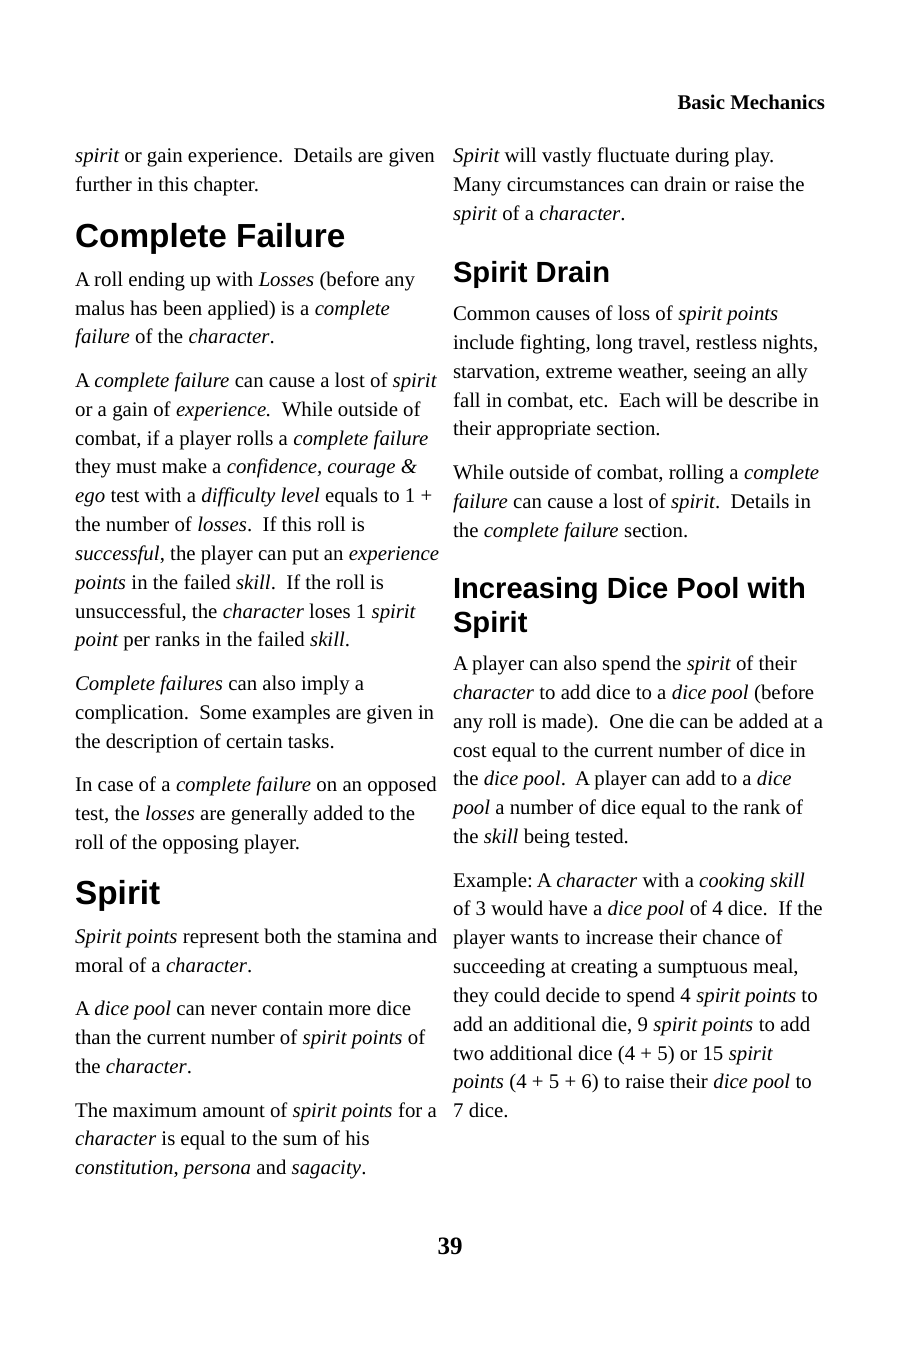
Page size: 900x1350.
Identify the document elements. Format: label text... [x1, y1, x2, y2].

text Common causes of loss of spirit points include fighting, long travel, restless nights, starvation, extreme weather, seeing an ally fall in combat, etc. Each will be describe in their appropriate section. [453, 301, 825, 440]
text Complete failures can also imply a complication. Some examples are given in the description of certain tasks. [75, 671, 447, 753]
text A player can also spend the spirit of their character to add dice to a dice pool (before any roll is made). One die can be added at a cost equal to the current number of dice in the dice pool. A player can add to a dice pool a number of dice equal to the rank of the skill being tested. [453, 651, 825, 848]
text A dice pool can never contain more dice than the current number of spirit points of the character. [75, 996, 447, 1078]
text A roll ending up with Losses (before any malus has been applied) is a complete failure of the character. [75, 267, 447, 348]
text spirit or gain experience. Details are given further in this chapter. [75, 143, 447, 196]
subtitle Spirit Drain [453, 255, 825, 288]
text A complete failure can cause a lost of spirit or a gain of experience. While outside of combat, if a player rolls a complete failure they must make a confidence, courage & ego test with a difficulty level equals to 1 + the number of losses. If this roll is successful, the player can put an experience points in the failed skill. If the roll is unsuccessful, the character loses 1 spirit point per ranks in the failed skill. [75, 368, 447, 651]
subtitle Complete Failure [75, 216, 447, 254]
subtitle Spirit [75, 873, 447, 912]
text Spirit will vastly fluctuate during play. Many circumstances can drain or raise the spirit of a character. [453, 143, 825, 225]
text In case of a complete failure on an opposed test, the losses are generally added to the roll of the opposing player. [75, 772, 447, 854]
text Spirit points represent both the stamina and moral of a character. [75, 924, 447, 977]
text Example: A character with a cooking skill of 3 would have a dice pool of 4 dice. If the player wants to increase their chance of succeeding at creating a sumptuous meal, they could decide to spend 4 spirit points to add an additional die, 9 spirit points to add two additional dice (4 + 5) or 15 spirit points (4 + 5 + 6) to raise their dice pool to 7 dice. [453, 867, 825, 1122]
subtitle Increasing Dice Pool with Spirit [453, 571, 825, 638]
text The maximum amount of spirit points for a character is equal to the sum of his constitution, persona and sagacity. [75, 1097, 447, 1179]
text While outside of combat, rolling a complete failure can cause a lost of spirit. Details in the complete failure section. [453, 460, 825, 542]
